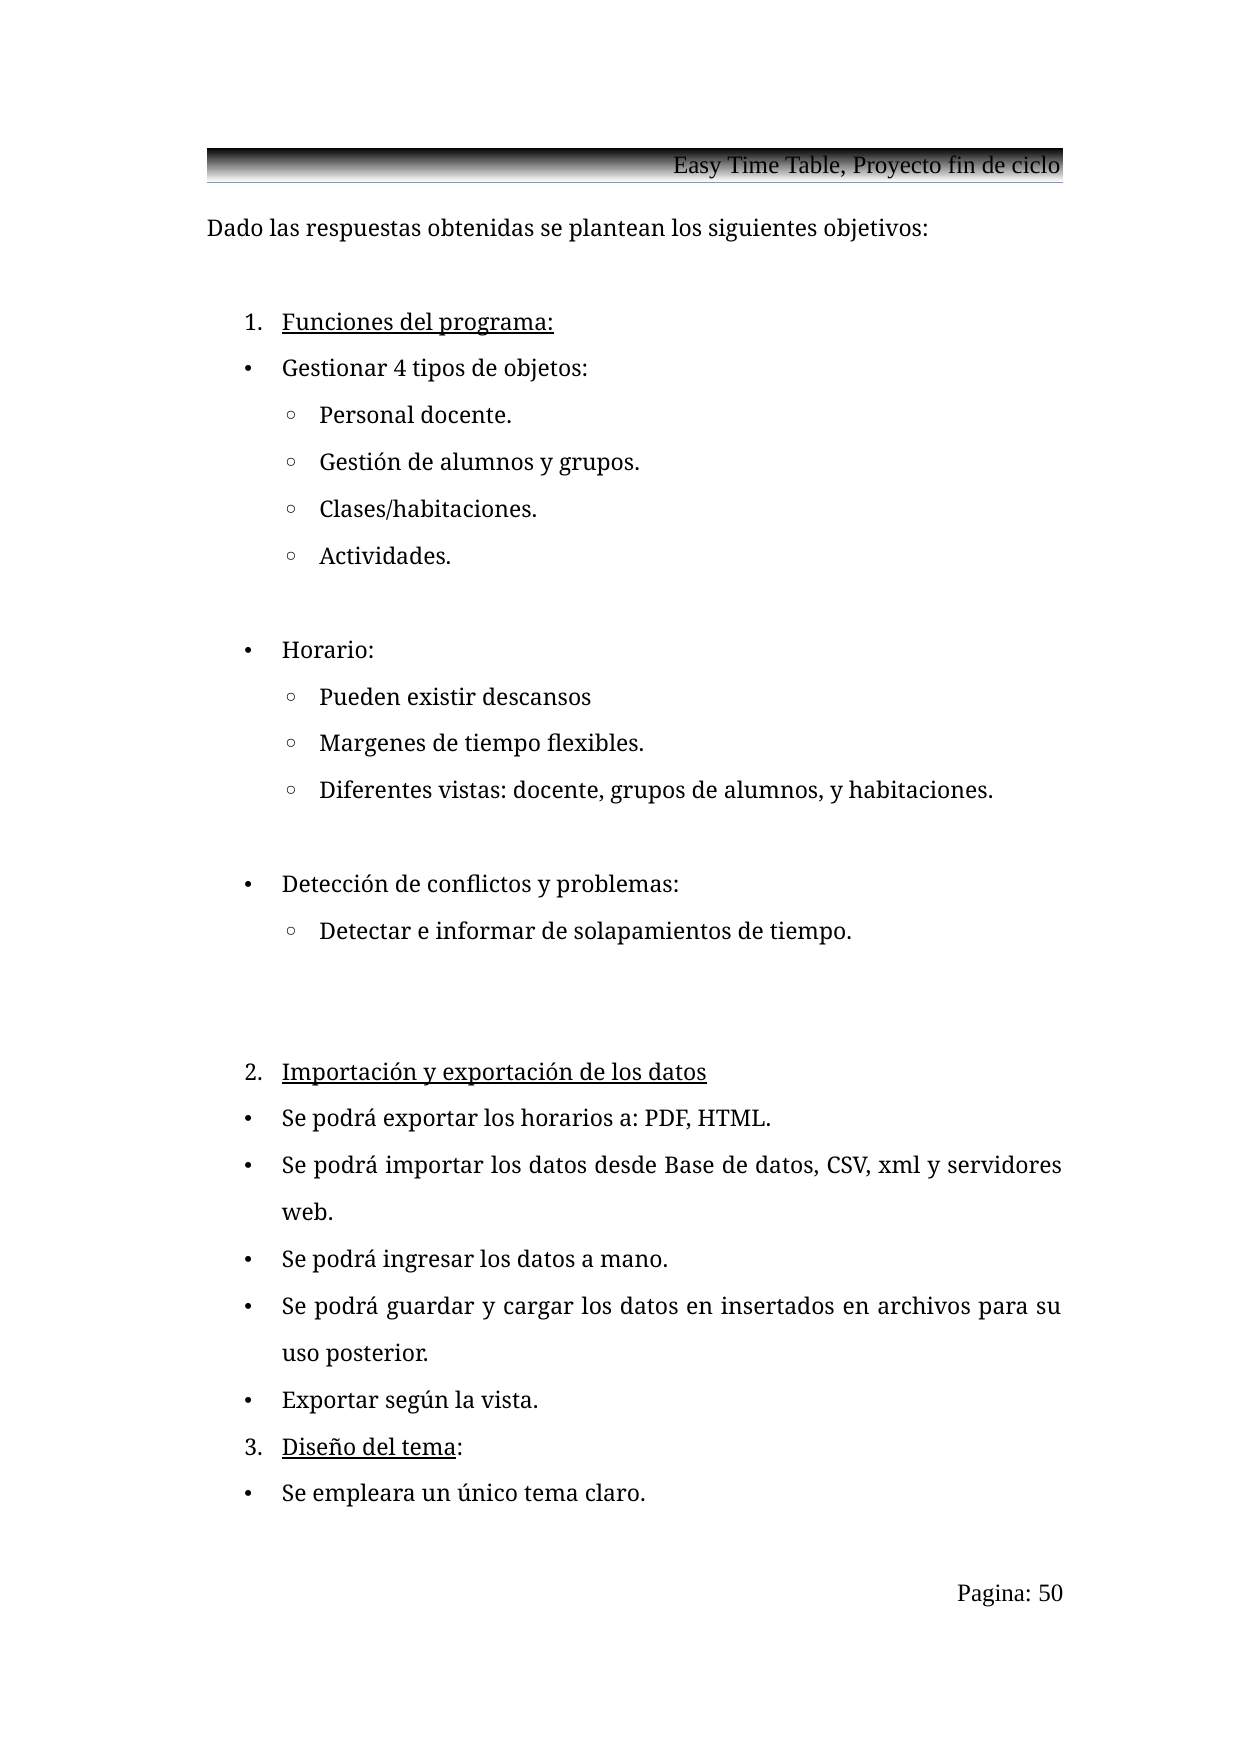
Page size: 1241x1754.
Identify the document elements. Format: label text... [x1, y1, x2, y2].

list Detectar e informar de solapamientos de tiempo. [282, 915, 1063, 946]
list Exportar según la vista. [244, 1384, 1063, 1415]
list Se podrá ingresar los datos a mano. [244, 1243, 1063, 1274]
list Margenes de tiempo flexibles. [282, 727, 1063, 759]
text Dado las respuestas obtenidas se plantean los siguientes objetivos: [207, 212, 1063, 243]
list Se empleara un único tema claro. [244, 1477, 1063, 1509]
list Diferentes vistas: docente, grupos de alumnos, y habitaciones. [282, 774, 1063, 806]
list Gestión de alumnos y grupos. [282, 446, 1063, 477]
list Se podrá importar los datos desde Base de datos, CSV, xml y servidores web. [244, 1149, 1063, 1227]
list Se podrá exportar los horarios a: PDF, HTML. [244, 1102, 1063, 1134]
list Se podrá guardar y cargar los datos en insertados en archivos para su uso posterior. [244, 1290, 1063, 1368]
list Actividades. [282, 540, 1063, 571]
list Funciones del programa: [244, 306, 1063, 337]
list Importación y exportación de los datos [244, 1056, 1063, 1087]
list Detección de conflictos y problemas: [244, 868, 1063, 899]
list Pueden existir descansos [282, 681, 1063, 712]
list Gestionar 4 tipos de objetos: [244, 352, 1063, 384]
list Horario: [244, 634, 1063, 665]
list Diseño del tema: [244, 1431, 1063, 1462]
list Clases/habitaciones. [282, 493, 1063, 524]
list Personal docente. [282, 399, 1063, 431]
